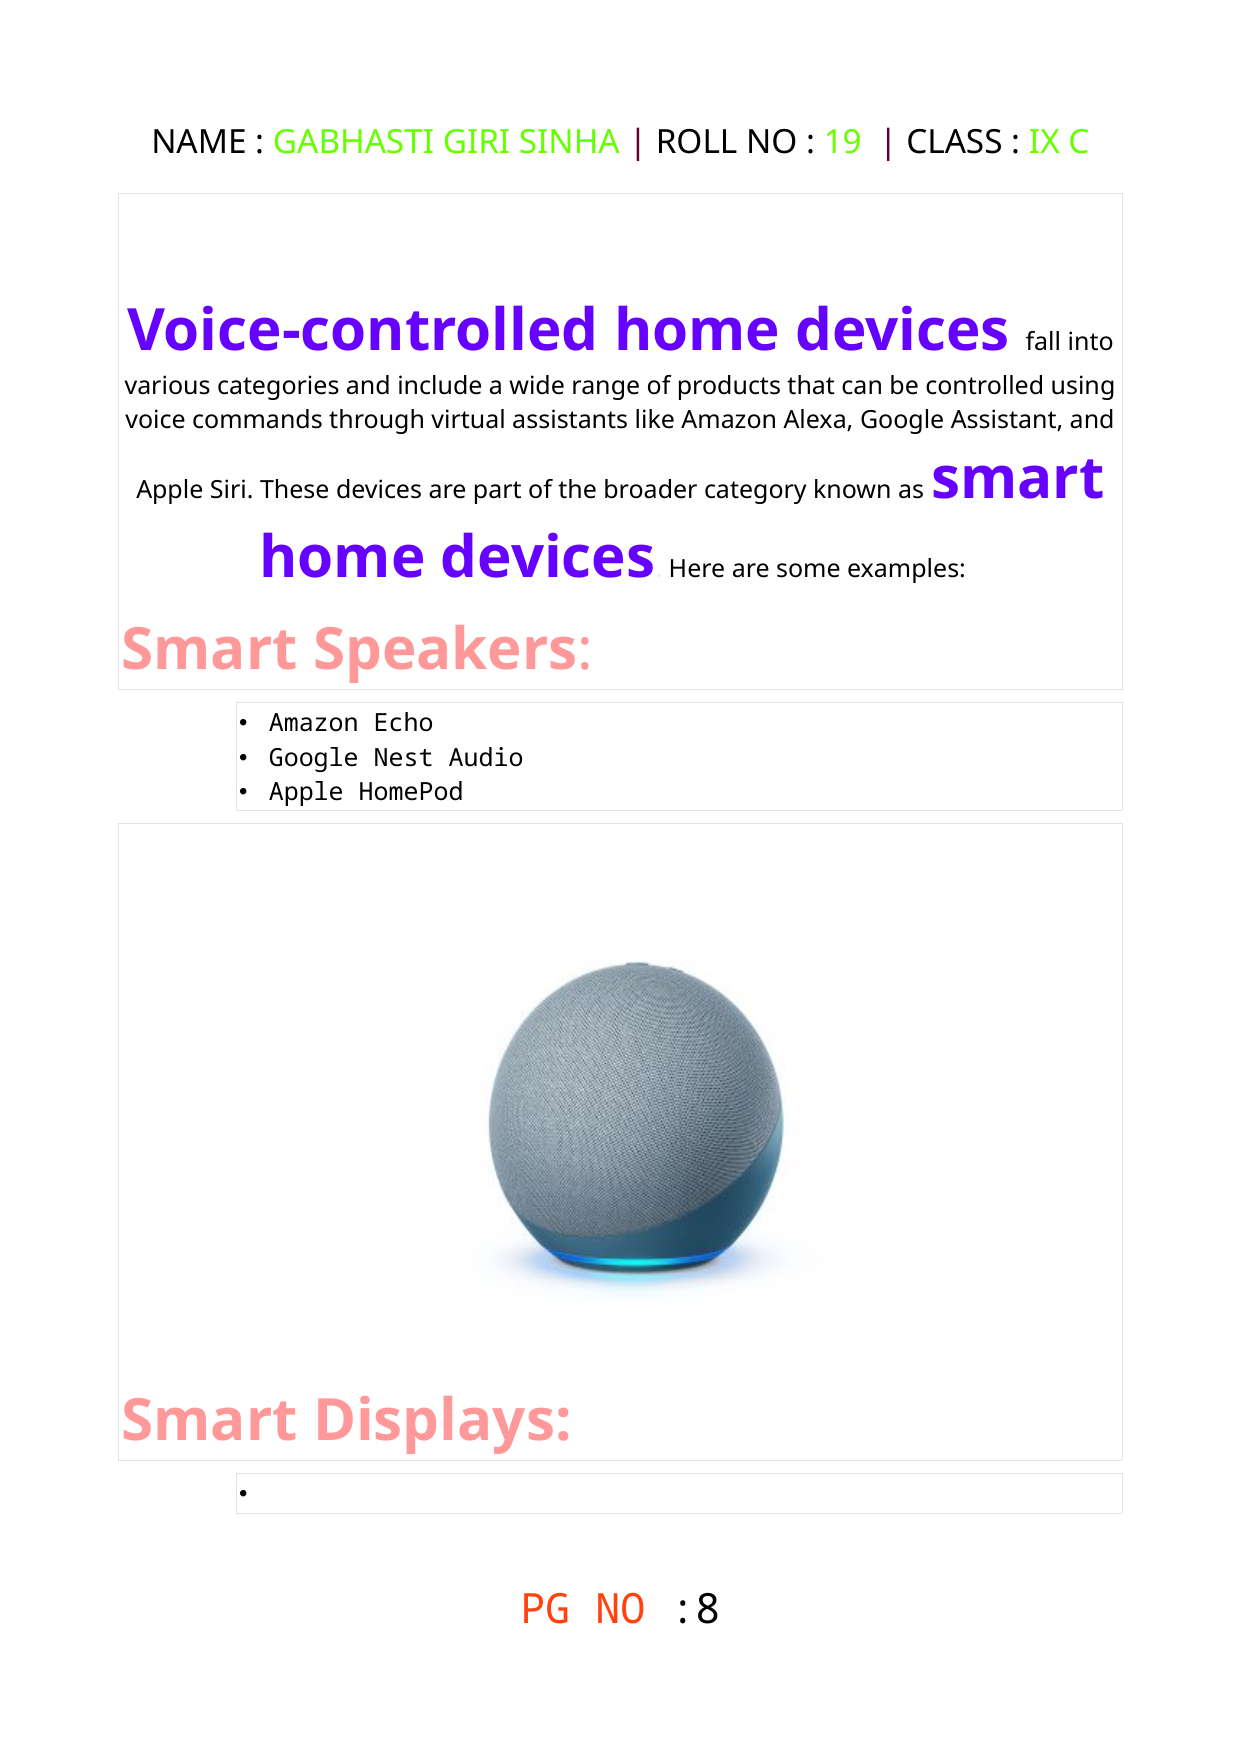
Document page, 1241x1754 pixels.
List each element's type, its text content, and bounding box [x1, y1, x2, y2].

text Smart Displays: [119, 1375, 1122, 1460]
list Amazon Echo [237, 703, 1122, 736]
list Google Nest Audio [237, 736, 1122, 770]
list Apple HomePod [237, 770, 1122, 810]
text Voice-controlled home devices fall into various categories and include a wide range of products that can be controlled using voice commands through virtual assistants like Amazon Alexa, Google Assistant, and Apple Siri. These devices are part of the broader category known as smart home devices. Here are some examples: [119, 285, 1122, 594]
text Smart Speakers: [119, 604, 1122, 689]
picture [290, 912, 983, 1334]
